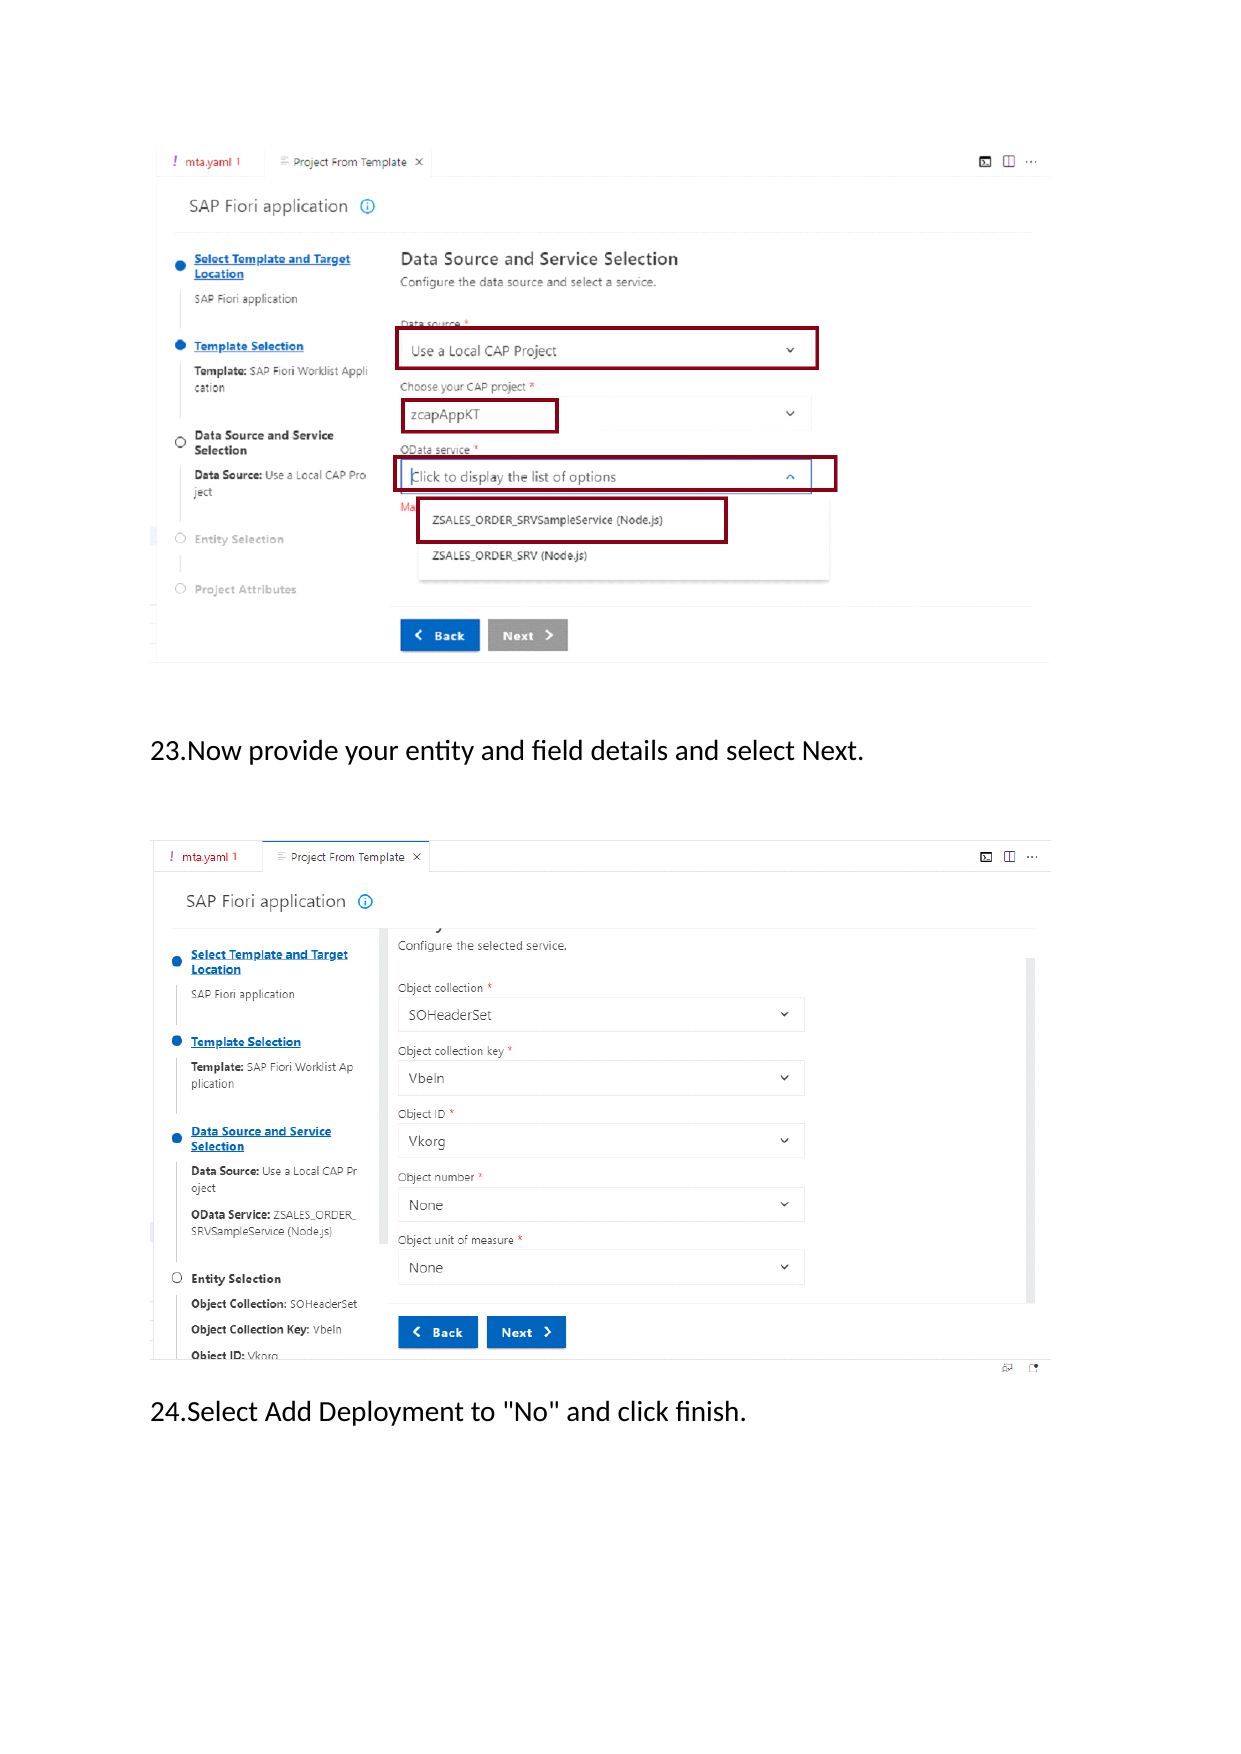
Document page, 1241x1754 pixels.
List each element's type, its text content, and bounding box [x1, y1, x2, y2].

text 23.Now provide your entity and field details and select Next. [150, 732, 1090, 768]
text 24.Select Add Deployment to "No" and click finish. [150, 1393, 1090, 1428]
